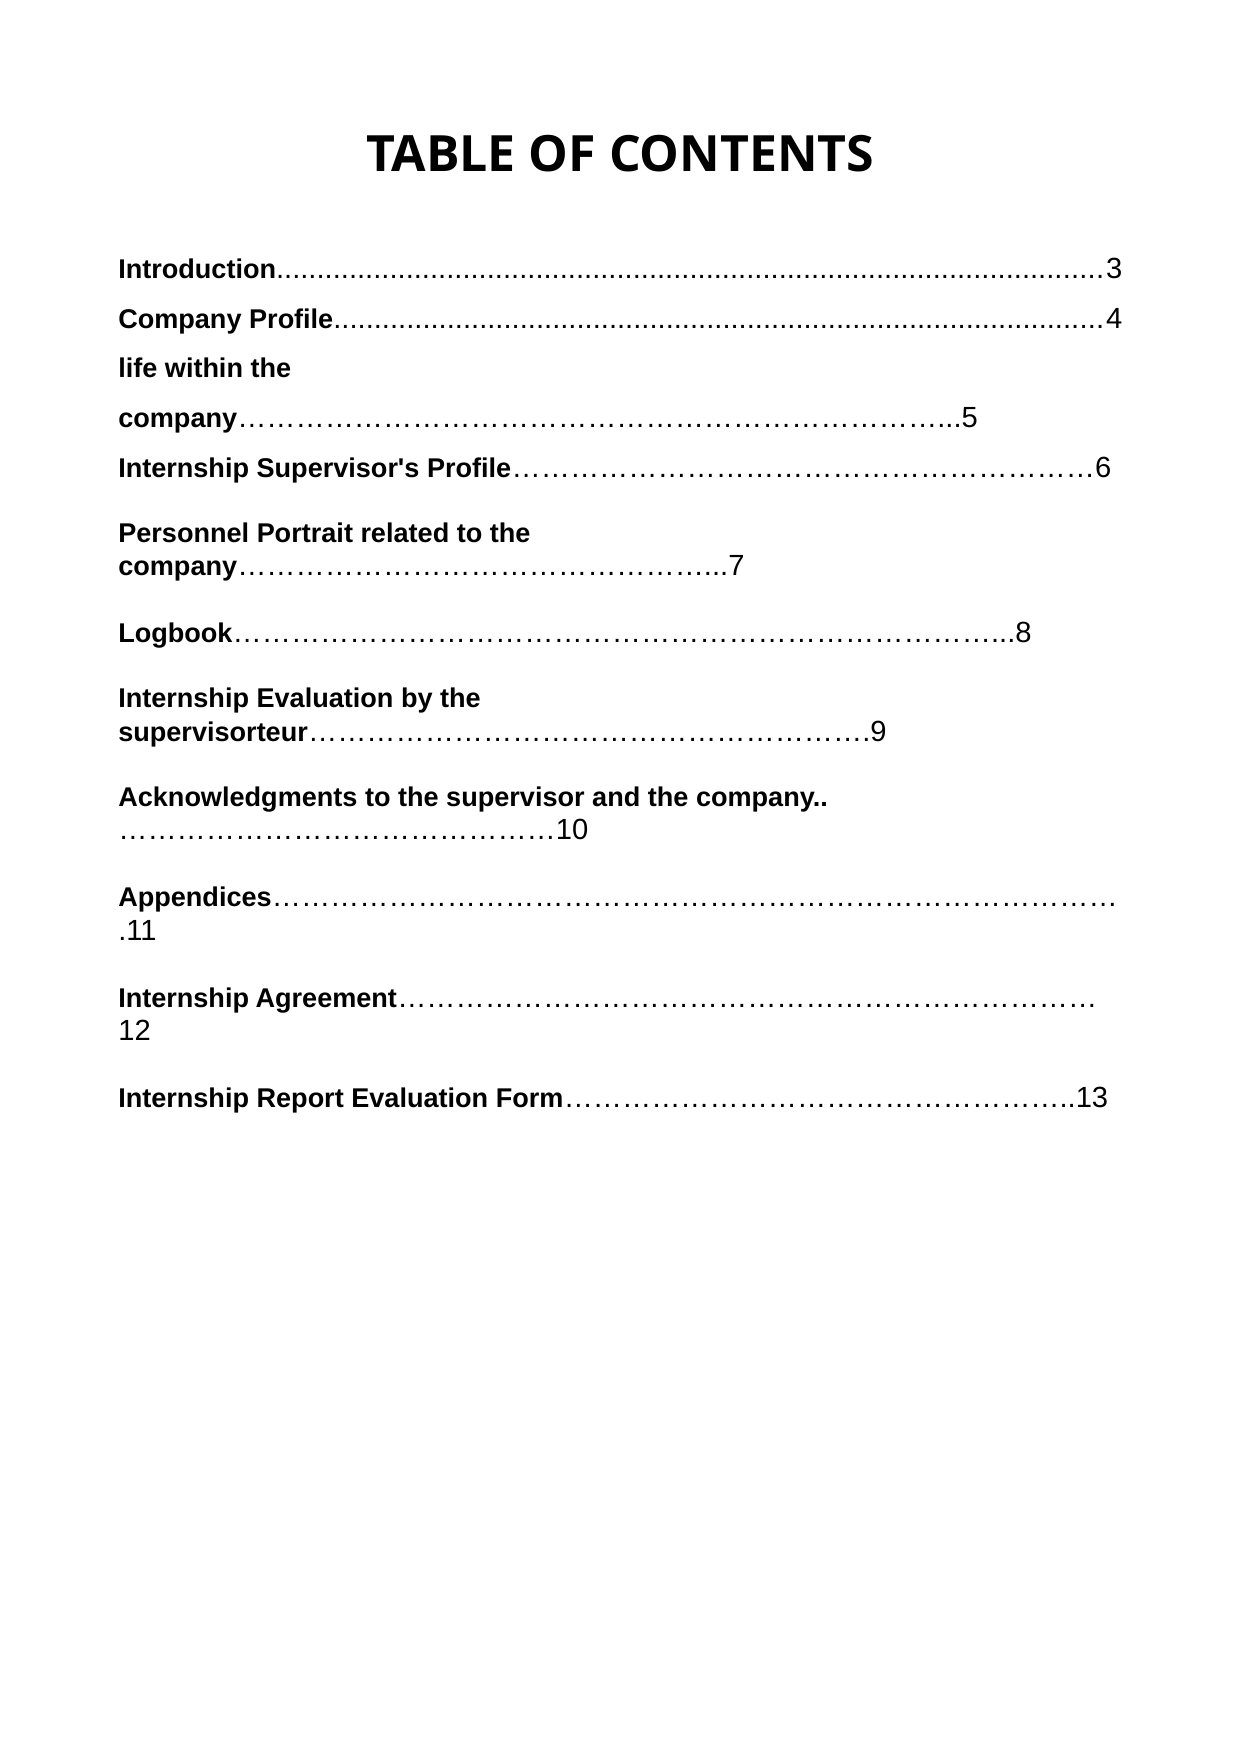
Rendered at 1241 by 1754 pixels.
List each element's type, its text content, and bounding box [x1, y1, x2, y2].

text Internship Supervisor's Profile……………………………………………………6 [118, 450, 1122, 483]
text Acknowledgments to the supervisor and the company..………………………………………10 [118, 781, 1122, 846]
text Personnel Portrait related to the company…………………………………………...7 [118, 517, 1122, 582]
text Company Profile 4 [118, 301, 1122, 335]
text Logbook……………………………………………………………………...8 [118, 615, 1122, 649]
text TABLE OF CONTENTS [118, 118, 1122, 186]
text Internship Evaluation by the supervisorteur………………………………………………….9 [118, 682, 1122, 747]
text Appendices…………………………………………………………………………….11 [118, 879, 1122, 946]
text Introduction 3 [118, 251, 1122, 284]
text Internship Report Evaluation Form……………………………………………..13 [118, 1080, 1122, 1114]
text life within the company………………………………………………………………...5 [118, 352, 1122, 433]
text Internship Agreement………………………………………………………………12 [118, 980, 1122, 1047]
